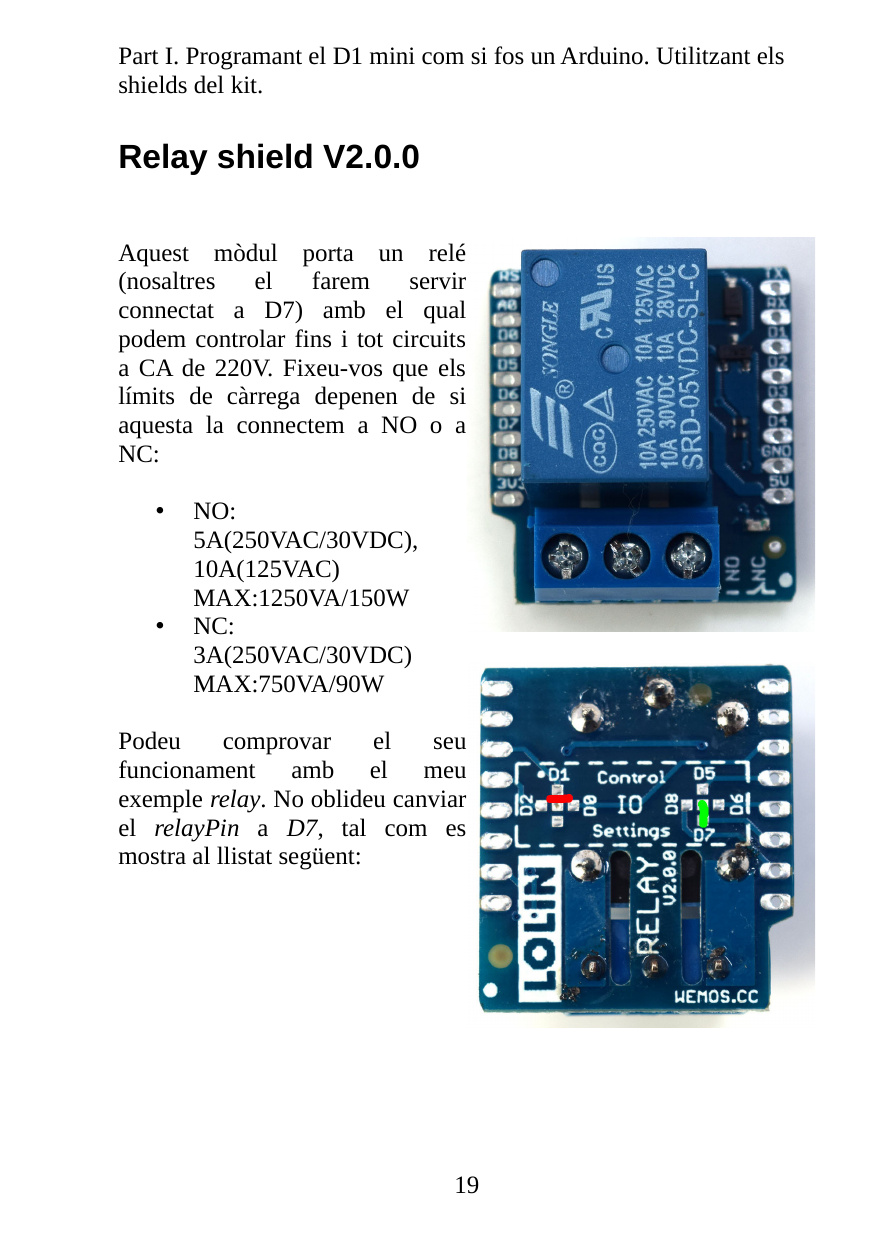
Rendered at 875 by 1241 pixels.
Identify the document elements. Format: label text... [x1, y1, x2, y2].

subtitle Relay shield V2.0.0 [118, 137, 815, 176]
table_header [466, 632, 815, 660]
table_header Aquest mòdul porta un relé (nosaltres el farem servir connectat a D7) amb el qual podem controlar fins i tot circuits a CA de 220V. Fixeu-vos que els límits de càrrega depenen de si aquesta la connectem a NO o a NC: NO: 5A(250VAC/30VDC), 10A(125VAC) MAX:1250VA/150W NC: 3A(250VAC/30VDC) MAX:750VA/90W Podeu comprovar el seu funcionament amb el meu exemple relay. No oblideu canviar el relayPin a D7, tal com es mostra al llistat següent: [118, 238, 466, 1056]
picture [466, 237, 815, 632]
picture [466, 660, 815, 1028]
table_header [466, 1028, 815, 1056]
